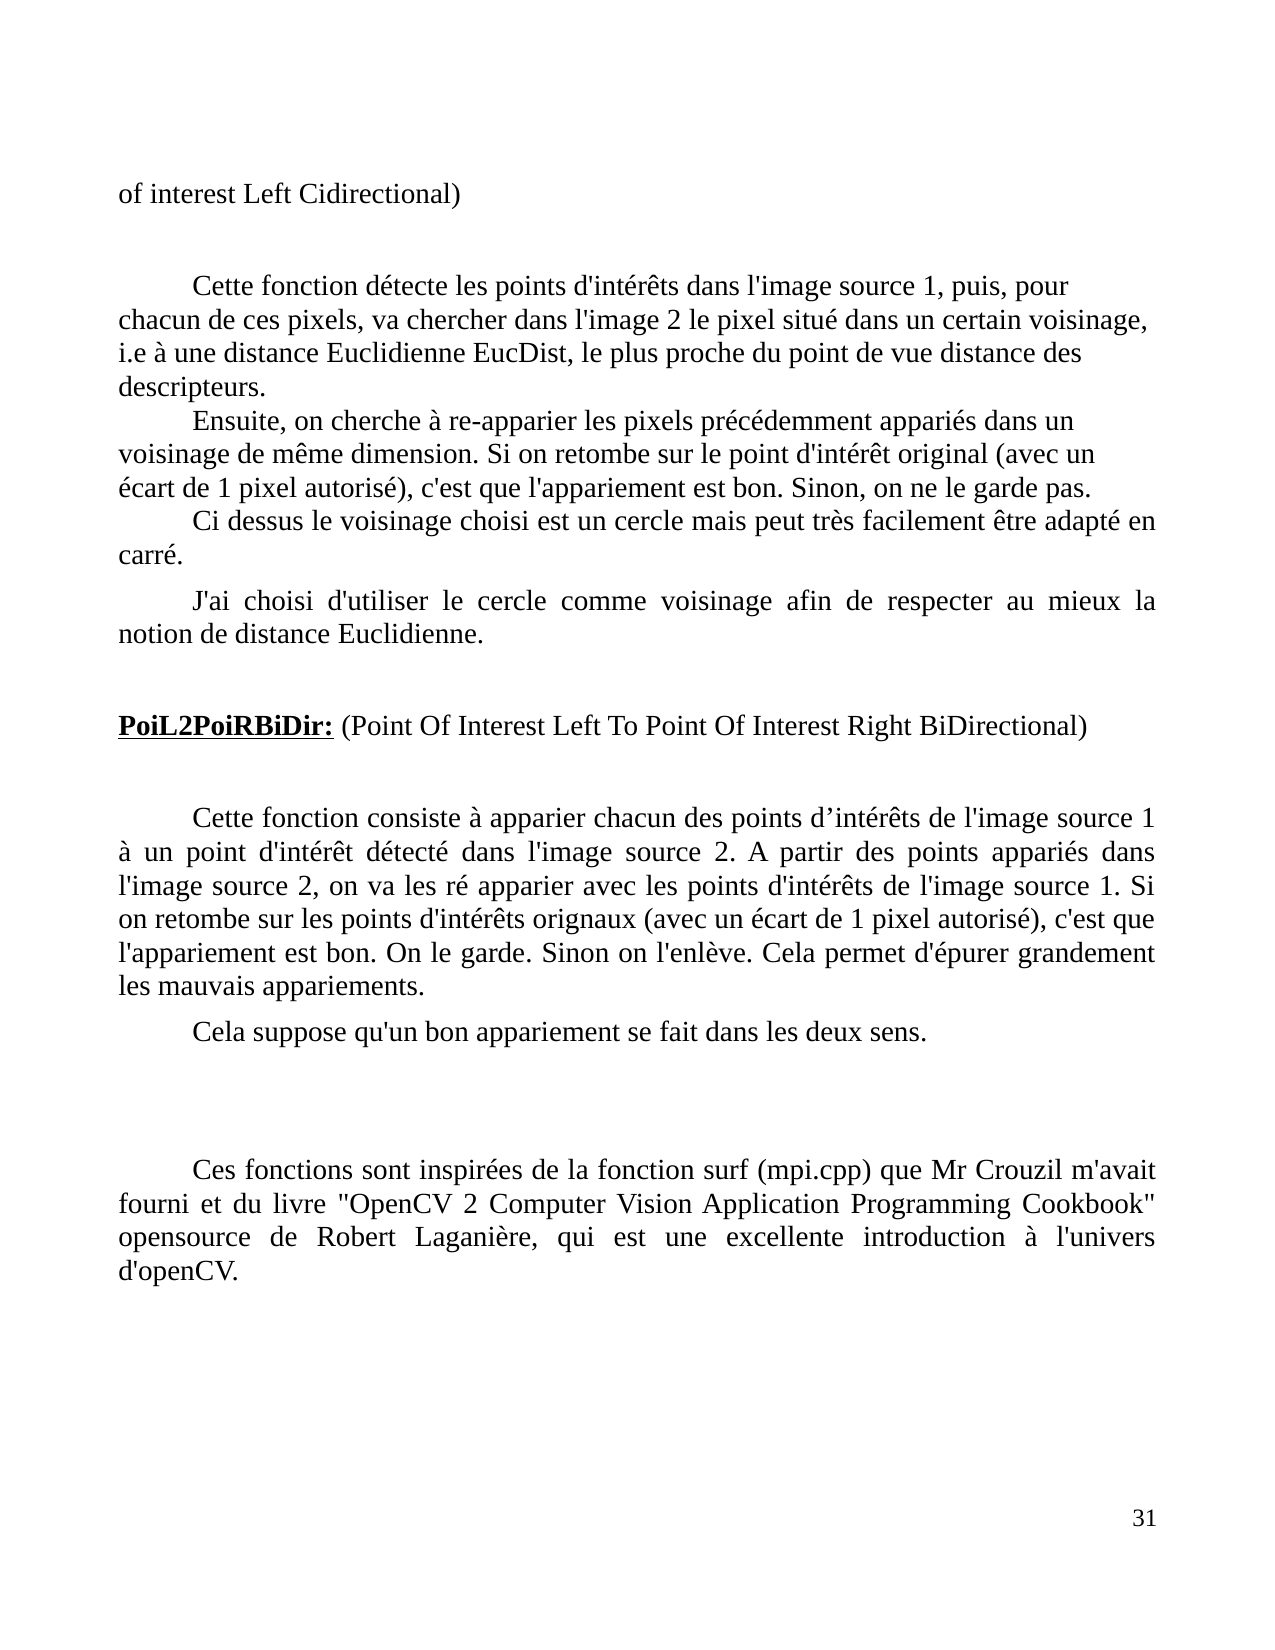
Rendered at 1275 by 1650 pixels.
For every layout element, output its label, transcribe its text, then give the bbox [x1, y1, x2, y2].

text Cette fonction consiste à apparier chacun des points d’intérêts de l'image source 1 à un point d'intérêt détecté dans l'image source 2. A partir des points appariés dans l'image source 2, on va les ré apparier avec les points d'intérêts de l'image source 1. Si on retombe sur les points d'intérêts orignaux (avec un écart de 1 pixel autorisé), c'est que l'appariement est bon. On le garde. Sinon on l'enlève. Cela permet d'épurer grandement les mauvais appariements. [118, 801, 1157, 1002]
text J'ai choisi d'utiliser le cercle comme voisinage afin de respecter au mieux la notion de distance Euclidienne. [118, 583, 1157, 650]
text of interest Left Cidirectional) [118, 176, 1157, 210]
text Ensuite, on cherche à re-apparier les pixels précédemment appariés dans un voisinage de même dimension. Si on retombe sur le point d'intérêt original (avec un écart de 1 pixel autorisé), c'est que l'appariement est bon. Sinon, on ne le garde pas. [118, 403, 1157, 503]
text Ces fonctions sont inspirées de la fonction surf (mpi.cpp) que Mr Crouzil m'avait fourni et du livre "OpenCV 2 Computer Vision Application Programming Cookbook" opensource de Robert Laganière, qui est une excellente introduction à l'univers d'openCV. [118, 1152, 1157, 1287]
text PoiL2PoiRBiDir: (Point Of Interest Left To Point Of Interest Right BiDirectional) [118, 708, 1157, 742]
text Cette fonction détecte les points d'intérêts dans l'image source 1, puis, pour chacun de ces pixels, va chercher dans l'image 2 le pixel situé dans un certain voisinage, i.e à une distance Euclidienne EucDist, le plus proche du point de vue distance des descripteurs. [118, 268, 1157, 403]
text Ci dessus le voisinage choisi est un cercle mais peut très facilement être adapté en carré. [118, 503, 1157, 570]
text Cela suppose qu'un bon appariement se fait dans les deux sens. [118, 1014, 1157, 1048]
